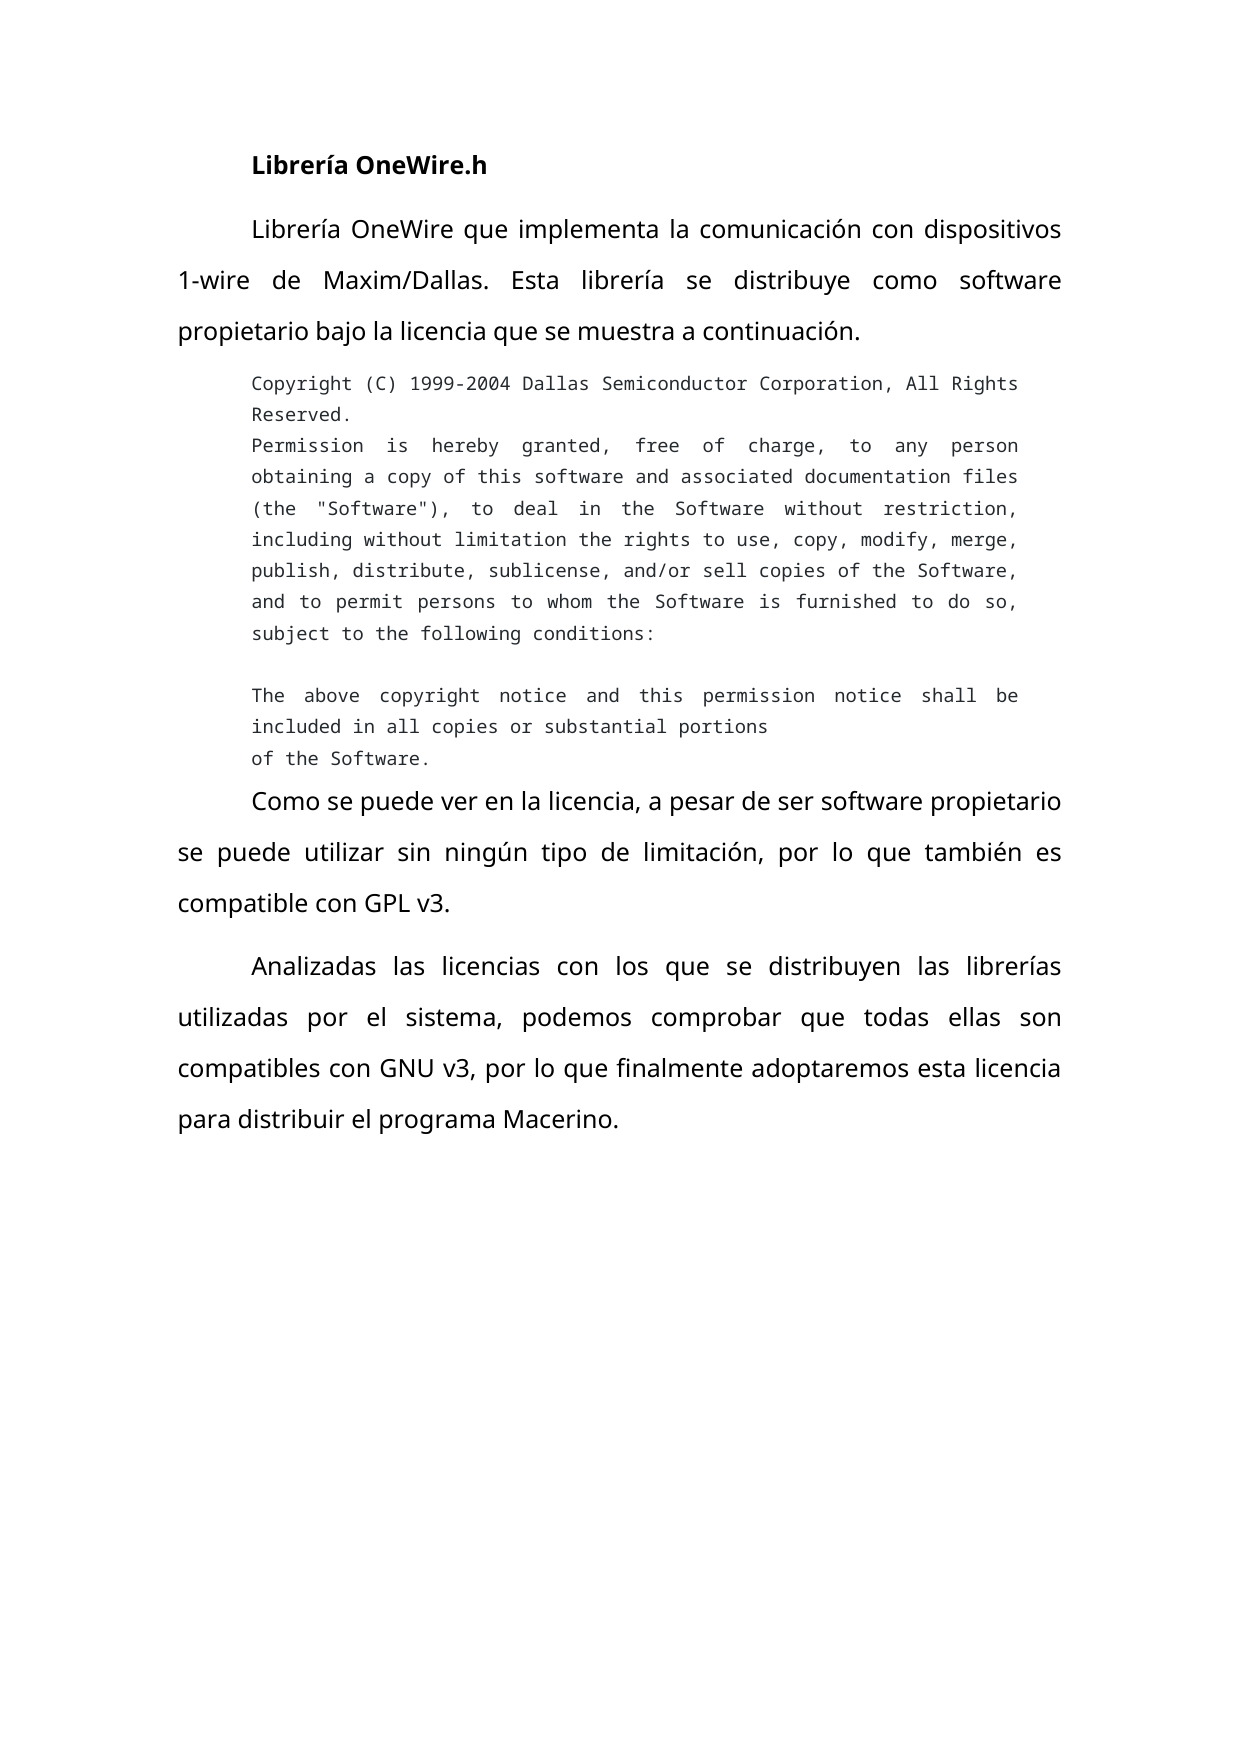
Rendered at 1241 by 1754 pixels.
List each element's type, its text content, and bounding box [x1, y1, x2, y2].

text Librería OneWire.h [177, 148, 1063, 182]
text Como se puede ver en la licencia, a pesar de ser software propietario se puede utilizar sin ningún tipo de limitación, por lo que también es compatible con GPL v3. [177, 783, 1063, 919]
text Analizadas las licencias con los que se distribuyen las librerías utilizadas por el sistema, podemos comprobar que todas ellas son compatibles con GNU v3, por lo que finalmente adoptaremos esta licencia para distribuir el programa Macerino. [177, 949, 1063, 1136]
text The above copyright notice and this permission notice shall be included in all copies or substantial portions [251, 677, 1019, 739]
text Librería OneWire que implementa la comunicación con dispositivos 1-wire de Maxim/Dallas. Esta librería se distribuye como software propietario bajo la licencia que se muestra a continuación. [177, 211, 1063, 347]
text Permission is hereby granted, free of charge, to any person obtaining a copy of this software and associated documentation files (the "Software"), to deal in the Software without restriction, including without limitation the rights to use, copy, modify, merge, publish, distribute, sublicense, and/or sell copies of the Software, and to permit persons to whom the Software is furnished to do so, subject to the following conditions: [251, 427, 1019, 646]
text of the Software. [251, 739, 1019, 771]
text Copyright (C) 1999-2004 Dallas Semiconductor Corporation, All Rights Reserved. [251, 364, 1019, 427]
